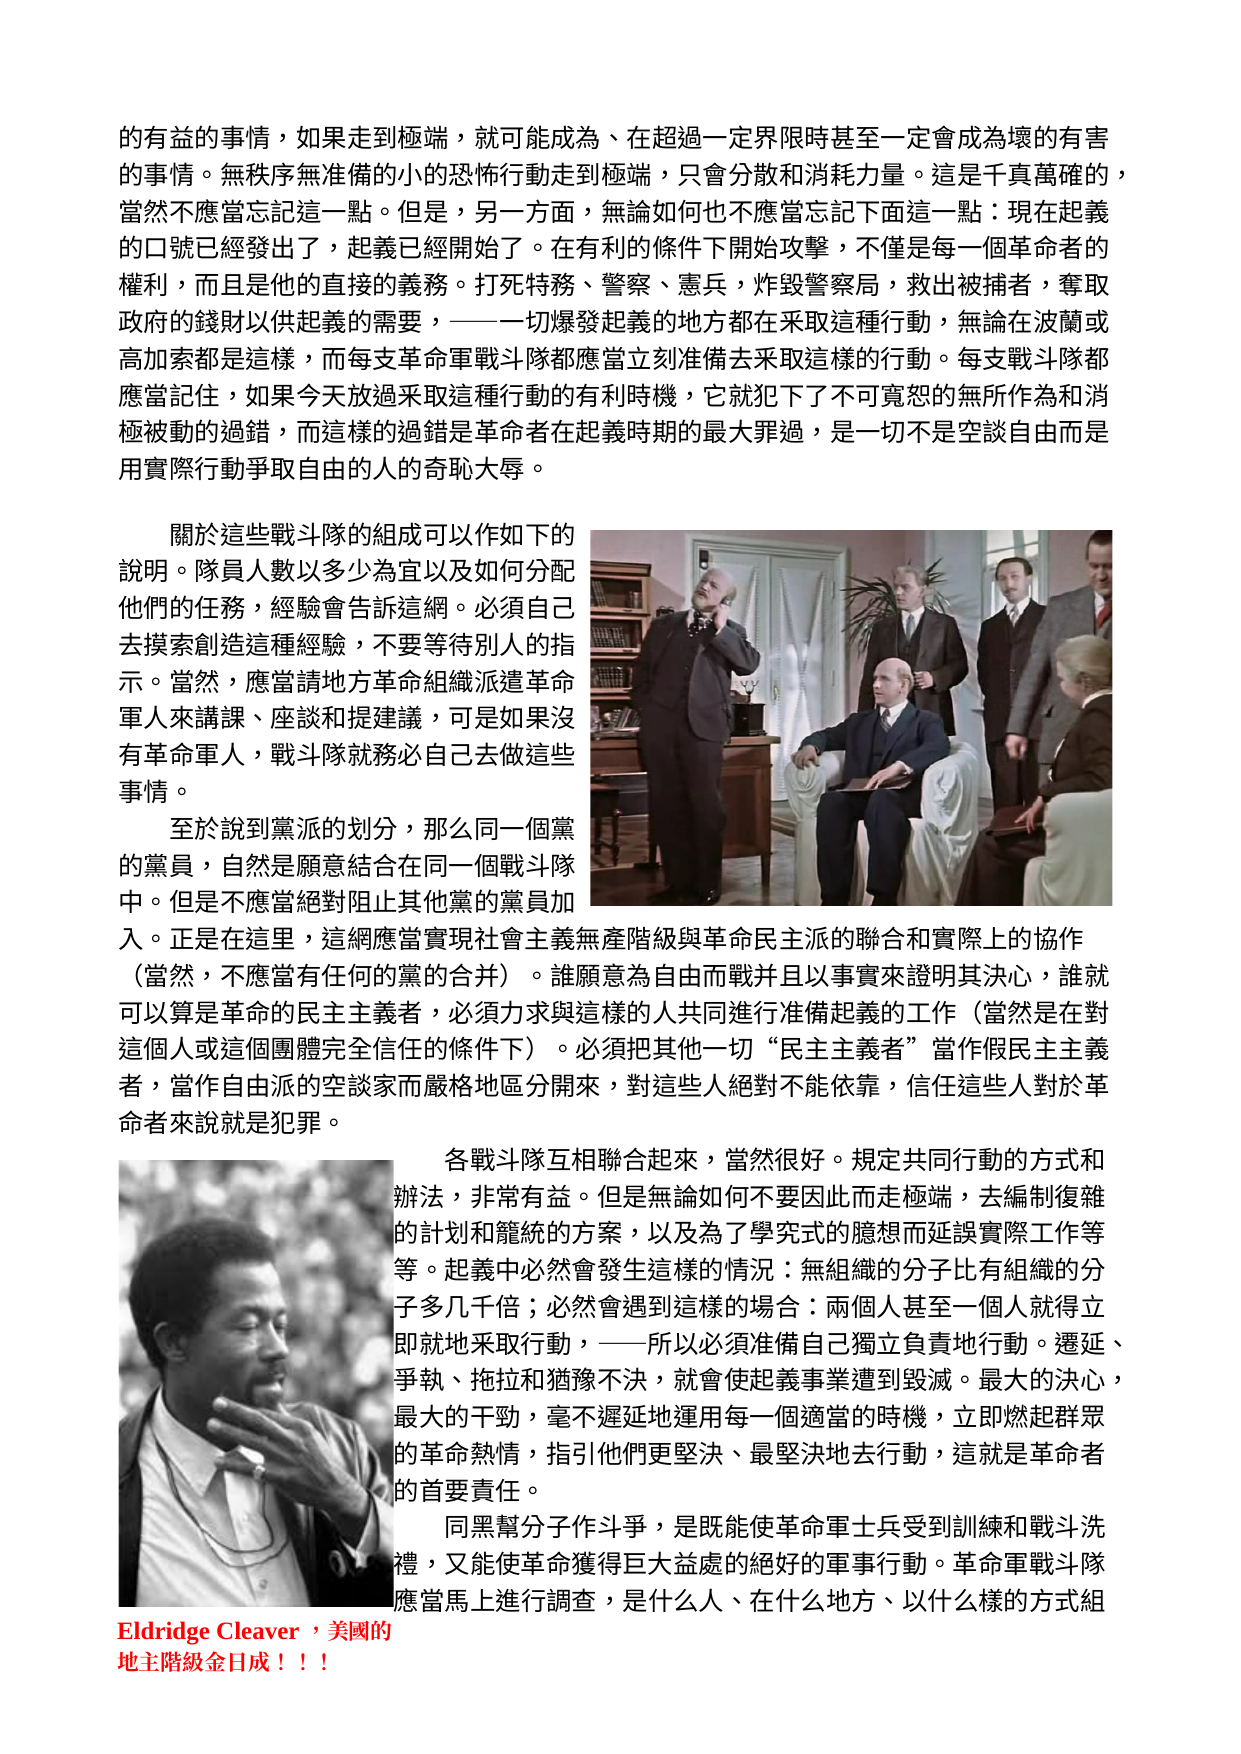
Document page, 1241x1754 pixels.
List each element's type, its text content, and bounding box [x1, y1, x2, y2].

text 這網再說一遍，應當馬上開始進行實際工作。實際工作可以分為准備工作和軍事行動。准備工作包括籌措各種武器和彈藥，尋找便於進行巷戰的房子（便於居高臨下作戰，便於存放炸彈、石塊等等或者存放用來潑警察的鏹水等等，便於設立指揮部，便於收集情報，便於掩藏被追捕的人和收容受傷的人等等）。其次，准備工作還包括各種迅速的刺探偵察工作：弄清監獄、警察局、內閣各部及其他機關的內部布局，弄清政府機關、銀行等等內部的工作安排情況和警衛情況，設法和那些能夠對工作有好處的人（警察局、銀行、法庭、監獄、郵政局、電報局等機關內的職員）建立聯系，弄清軍火庫和市內的一切槍械商店的情況等等。這里的工作很多，而且這些工作又是任何一個人，甚至根本不能參加街頭斗爭的人，甚至體力很弱的人，如婦女、兒童和老人等等，都能去做而且會帶來極大好處的。必須努力立即把所有願意參加起義的人都無條件地團結到戰斗隊里來，因為沒有而且也不可能有願意工作而不會帶來很大好處的人，即使他沒有武器，即使他不能夠親自參加戰斗。 其次，革命軍戰斗隊絕不能只做准備工作，而應當盡快轉入軍事行動，以便：（1）使戰斗力量得到鍛煉；（2）偵察敵人的弱點；（3）給敵人以局部的打擊；（4）救出被俘的人（被捕的人）；（5）弄到武器；（6）弄到供起義用的經費（沒收政府的錢財）等等。各戰斗隊可以并且應當立刻抓住一切有利時機來進行實際工作，決不要把事情拖延到總起義，因為不在戰火中鍛煉就決不可能獲得舉行起義的能力。 當然，任何極端都是不好的；一切好的有益的事情，如果走到極端，就可能成為、在超過一定界限時甚至一定會成為壞的有害的事情。無秩序無准備的小的恐怖行動走到極端，只會分散和消耗力量。這是千真萬確的，當然不應當忘記這一點。但是，另一方面，無論如何也不應當忘記下面這一點：現在起義的口號已經發出了，起義已經開始了。在有利的條件下開始攻擊，不僅是每一個革命者的權利，而且是他的直接的義務。打死特務、警察、憲兵，炸毀警察局，救出被捕者，奪取政府的錢財以供起義的需要，——一切爆發起義的地方都在釆取這種行動，無論在波蘭或高加索都是這樣，而每支革命軍戰斗隊都應當立刻准備去釆取這樣的行動。每支戰斗隊都應當記住，如果今天放過釆取這種行動的有利時機，它就犯下了不可寬恕的無所作為和消極被動的過錯，而這樣的過錯是革命者在起義時期的最大罪過，是一切不是空談自由而是用實際行動爭取自由的人的奇恥大辱。 [118, 118, 1122, 514]
picture [118, 1160, 394, 1607]
text 關於這些戰斗隊的組成可以作如下的說明。隊員人數以多少為宜以及如何分配他們的任務，經驗會告訴這網。必須自己去摸索創造這種經驗，不要等待別人的指示。當然，應當請地方革命組織派遣革命軍人來講課、座談和提建議，可是如果沒有革命軍人，戰斗隊就務必自己去做這些事情。 至於說到黨派的划分，那么同一個黨的黨員，自然是願意結合在同一個戰斗隊中。但是不應當絕對阻止其他黨的黨員加入。正是在這里，這網應當實現社會主義無產階級與革命民主派的聯合和實際上的協作（當然，不應當有任何的黨的合并）。誰願意為自由而戰并且以事實來證明其決心，誰就可以算是革命的民主主義者，必須力求與這樣的人共同進行准備起義的工作（當然是在對這個人或這個團體完全信任的條件下）。必須把其他一切“民主主義者”當作假民主主義者，當作自由派的空談家而嚴格地區分開來，對這些人絕對不能依靠，信任這些人對於革命者來說就是犯罪。 各戰斗隊互相聯合起來，當然很好。規定共同行動的方式和辦法，非常有益。但是無論如何不要因此而走極端，去編制復雜的計划和籠統的方案，以及為了學究式的臆想而延誤實際工作等等。起義中必然會發生這樣的情況：無組織的分子比有組織的分子多几千倍；必然會遇到這樣的場合：兩個人甚至一個人就得立即就地釆取行動，——所以必須准備自己獨立負責地行動。遷延、爭執、拖拉和猶豫不決，就會使起義事業遭到毀滅。最大的決心，最大的干勁，毫不遲延地運用每一個適當的時機，立即燃起群眾的革命熱情，指引他們更堅決、最堅決地去行動，這就是革命者的首要責任。 同黑幫分子作斗爭，是既能使革命軍士兵受到訓練和戰斗洗禮，又能使革命獲得巨大益處的絕好的軍事行動。革命軍戰斗隊應當馬上進行調查，是什么人、在什么地方、以什么樣的方式組織黑幫，然后不要僅限於宣傳（宣傳是有益處的，可是單靠宣傳還不夠），而且也要使用武力，痛擊黑幫分子，打死他們，炸毀他們的總部，如此等等。 [118, 514, 1122, 1618]
picture [590, 530, 1113, 906]
